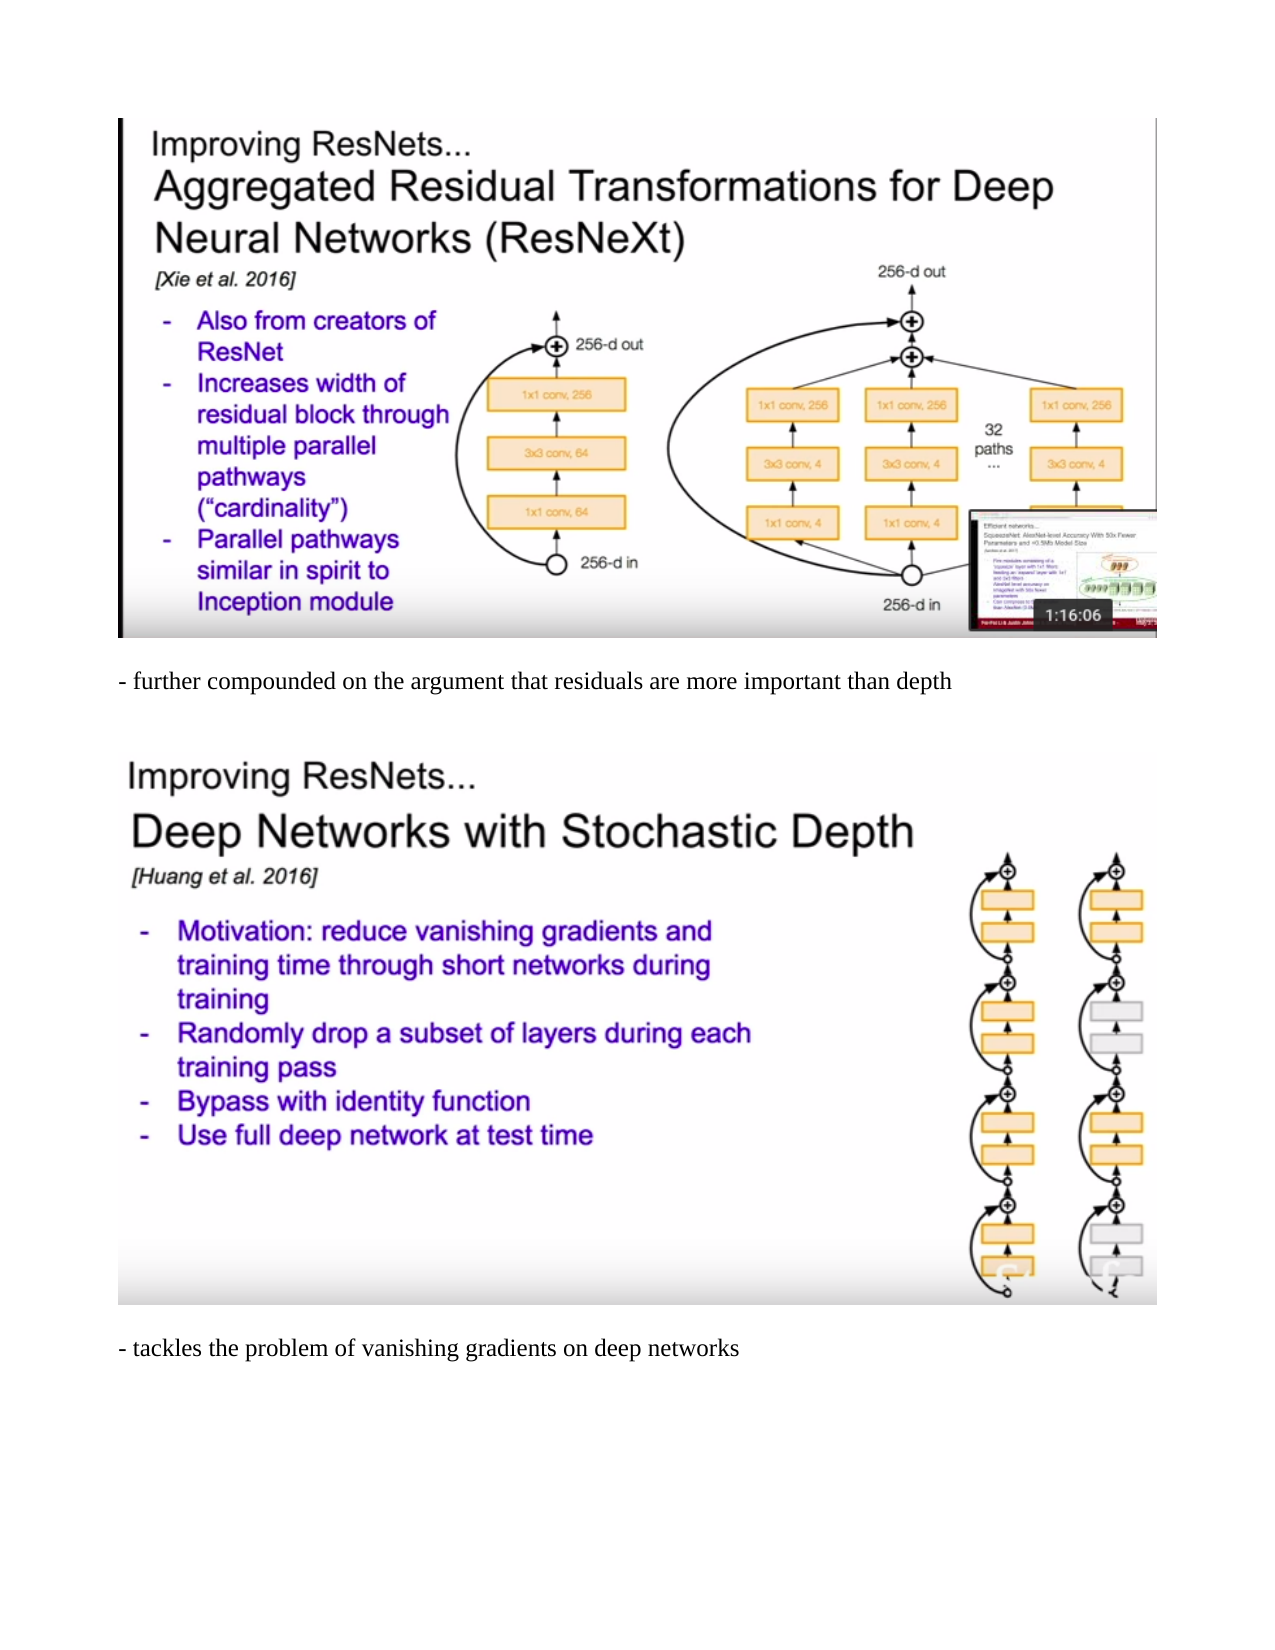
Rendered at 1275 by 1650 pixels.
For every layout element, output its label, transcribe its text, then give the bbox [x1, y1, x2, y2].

text - further compounded on the argument that residuals are more important than depth [118, 666, 1157, 695]
text - tackles the problem of vanishing gradients on deep networks [118, 1333, 1157, 1362]
picture [118, 118, 1157, 638]
picture [118, 752, 1157, 1305]
